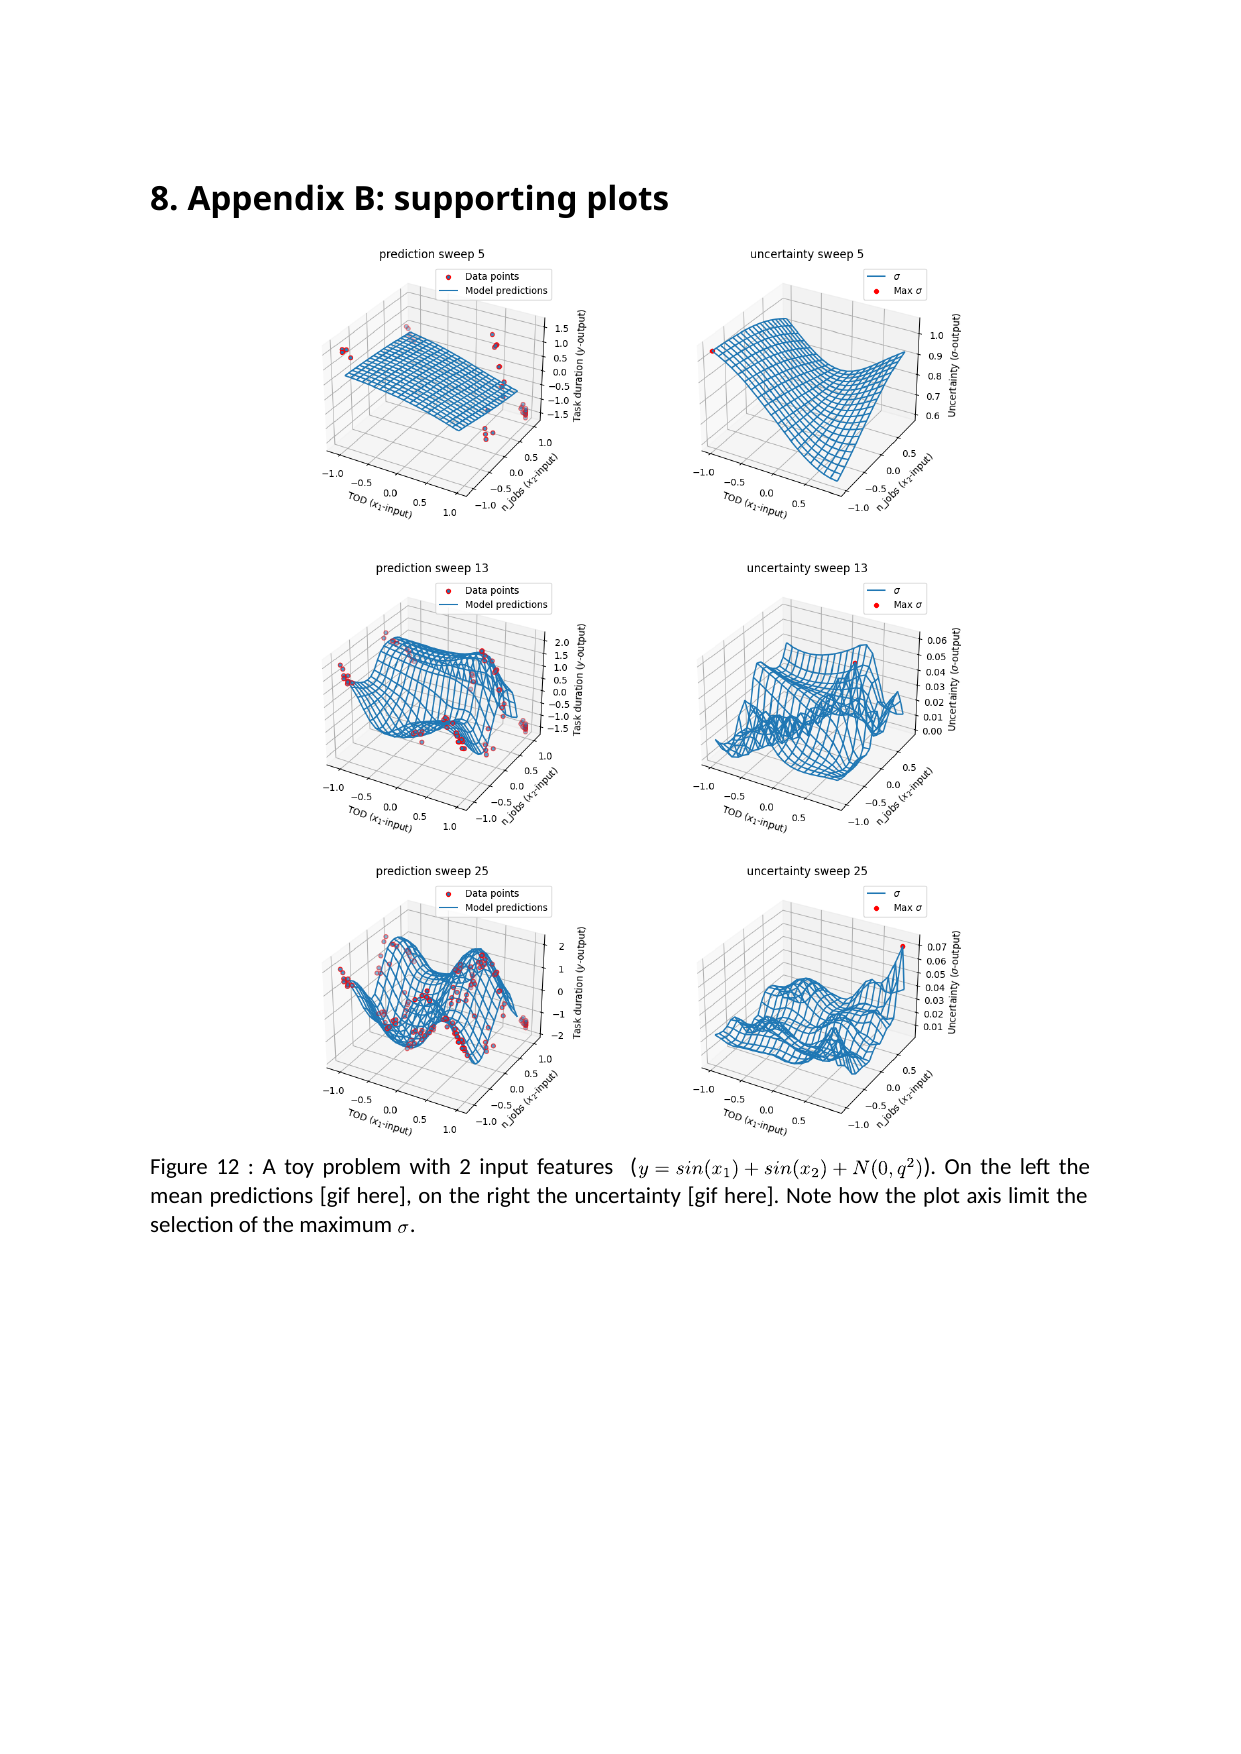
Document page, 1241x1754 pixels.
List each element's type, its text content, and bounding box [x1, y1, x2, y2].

subtitle Appendix B: supporting plots [150, 175, 1090, 220]
text Figure 12 : A toy problem with 2 input features (). On the left the mean predictions [gif here], on the right the uncertainty [gif here]. Note how the plot axis limit the selection of the maximum . [150, 223, 1090, 1239]
